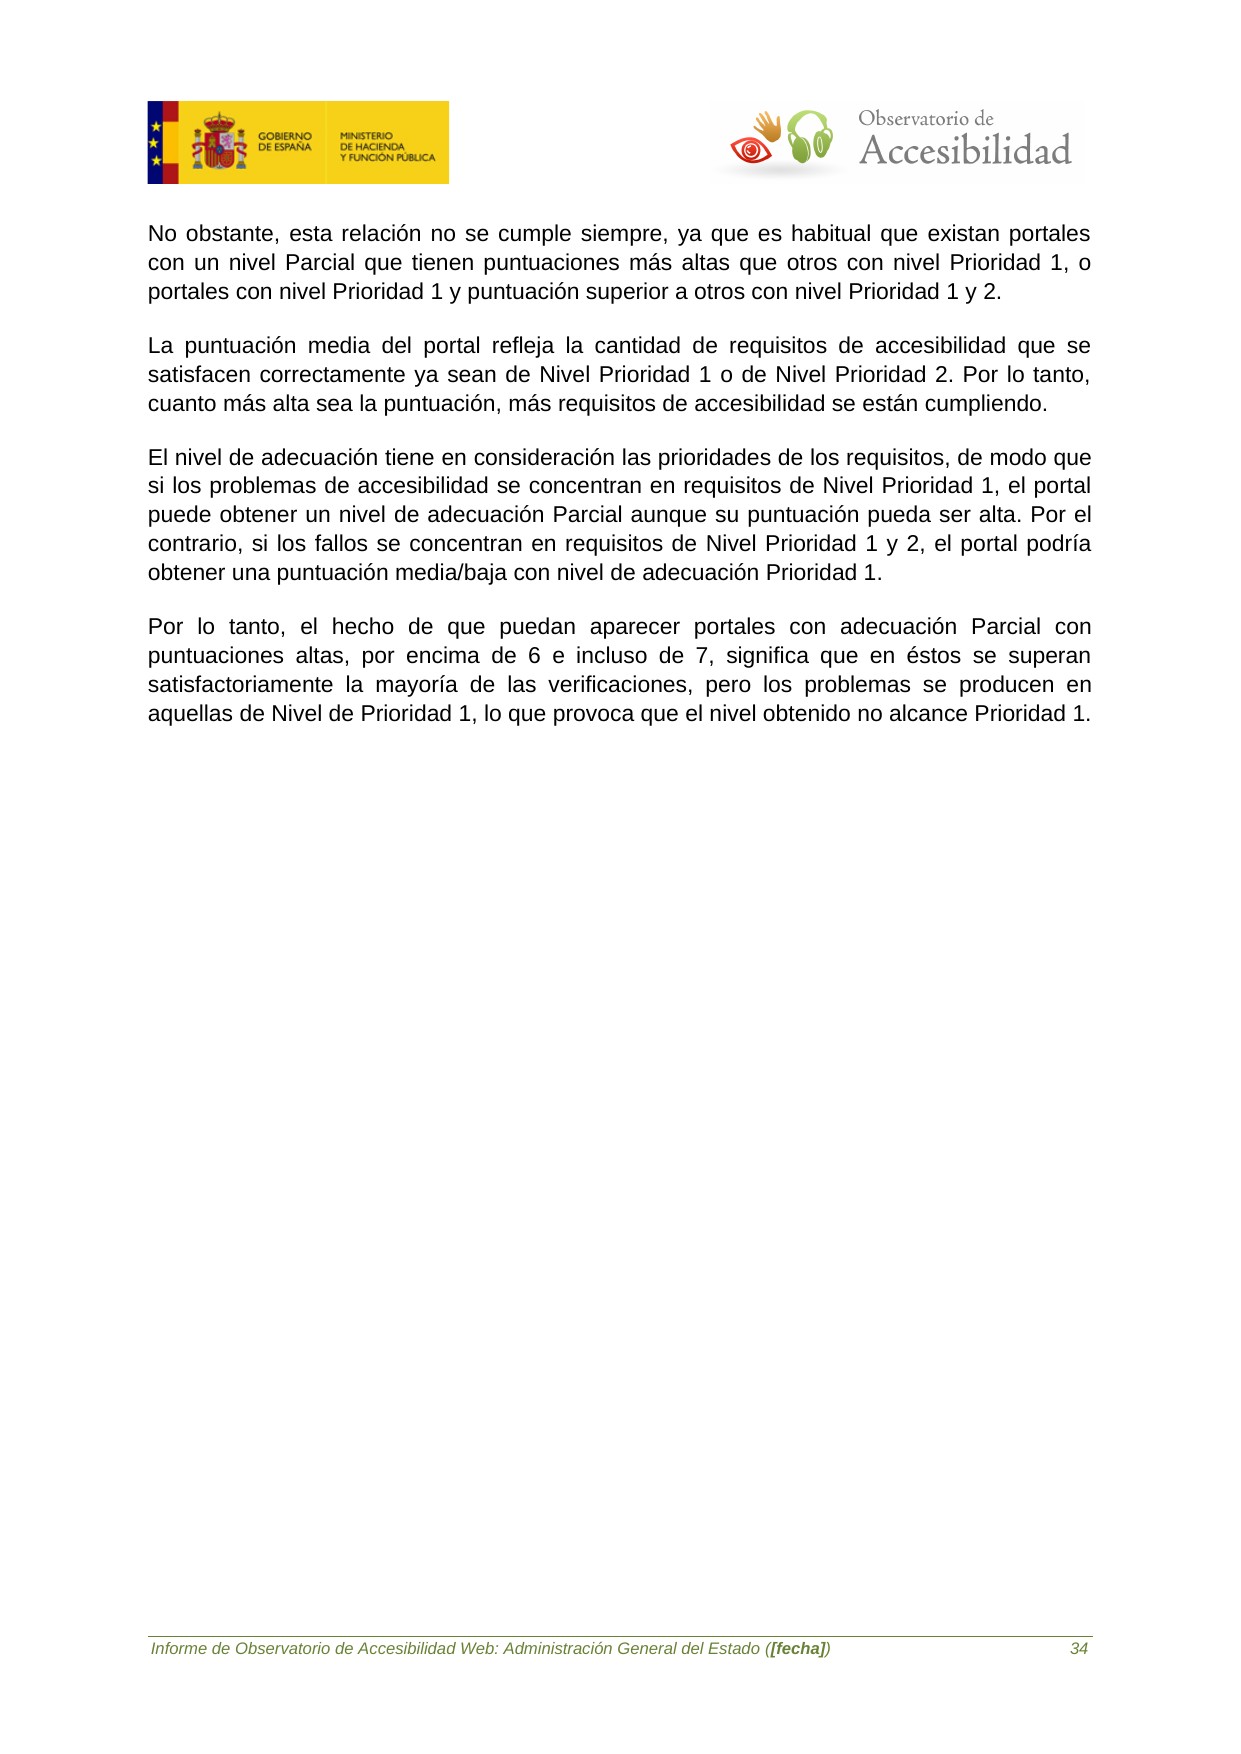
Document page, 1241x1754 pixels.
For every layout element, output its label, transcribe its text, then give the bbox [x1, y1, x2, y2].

picture [147, 101, 450, 184]
text El nivel de adecuación tiene en consideración las prioridades de los requisitos, de modo que si los problemas de accesibilidad se concentran en requisitos de Nivel Prioridad 1, el portal puede obtener un nivel de adecuación Parcial aunque su puntuación pueda ser alta. Por el contrario, si los fallos se concentran en requisitos de Nivel Prioridad 1 y 2, el portal podría obtener una puntuación media/baja con nivel de adecuación Prioridad 1. [148, 443, 1092, 586]
text Por lo tanto, el hecho de que puedan aparecer portales con adecuación Parcial con puntuaciones altas, por encima de 6 e incluso de 7, significa que en éstos se superan satisfactoriamente la mayoría de las verificaciones, pero los problemas se producen en aquellas de Nivel de Prioridad 1, lo que provoca que el nivel obtenido no alcance Prioridad 1. [148, 613, 1092, 726]
text La puntuación media del portal refleja la cantidad de requisitos de accesibilidad que se satisfacen correctamente ya sean de Nivel Prioridad 1 o de Nivel Prioridad 2. Por lo tanto, cuanto más alta sea la puntuación, más requisitos de accesibilidad se están cumpliendo. [148, 332, 1092, 416]
picture [710, 101, 1086, 184]
text No obstante, esta relación no se cumple siempre, ya que es habitual que existan portales con un nivel Parcial que tienen puntuaciones más altas que otros con nivel Prioridad 1, o portales con nivel Prioridad 1 y puntuación superior a otros con nivel Prioridad 1 y 2. [148, 220, 1092, 304]
